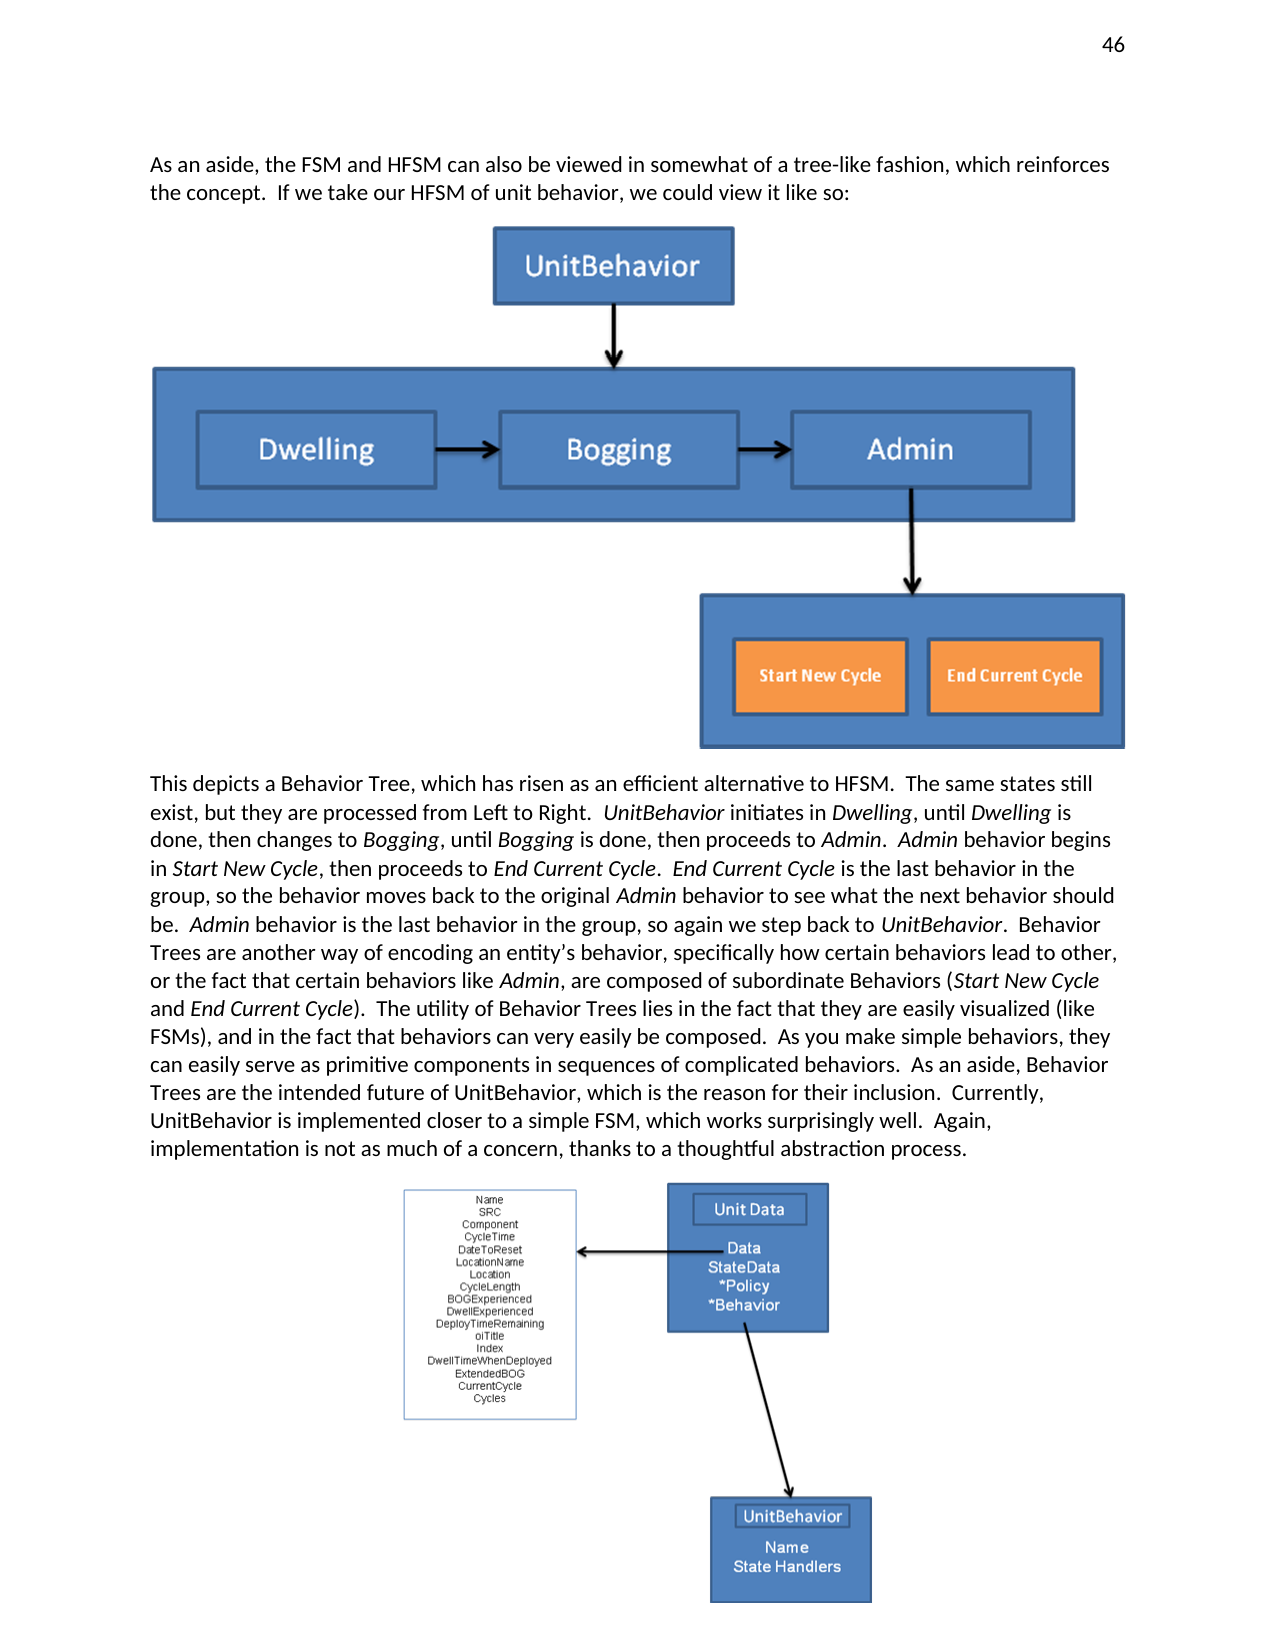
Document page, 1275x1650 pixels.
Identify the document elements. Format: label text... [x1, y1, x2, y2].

text As an aside, the FSM and HFSM can also be viewed in somewhat of a tree-like fashion, which reinforces the concept. If we take our HFSM of unit behavior, we could view it like so: [150, 150, 1125, 206]
text This depicts a Behavior Tree, which has risen as an efficient alternative to HFSM. The same states still exist, but they are processed from Left to Right. UnitBehavior initiates in Dwelling, until Dwelling is done, then changes to Bogging, until Bogging is done, then proceeds to Admin. Admin behavior begins in Start New Cycle, then proceeds to End Current Cycle. End Current Cycle is the last behavior in the group, so the behavior moves back to the original Admin behavior to see what the next behavior should be. Admin behavior is the last behavior in the group, so again we step back to UnitBehavior. Behavior Trees are another way of encoding an entity’s behavior, specifically how certain behaviors lead to other, or the fact that certain behaviors like Admin, are composed of subordinate Behaviors (Start New Cycle and End Current Cycle). The utility of Behavior Trees lies in the fact that they are easily visualized (like FSMs), and in the fact that behaviors can very easily be composed. As you make simple behaviors, they can easily serve as primitive components in sequences of complicated behaviors. As an aside, Behavior Trees are the intended future of UnitBehavior, which is the reason for their inclusion. Currently, UnitBehavior is implemented closer to a simple FSM, which works surprisingly well. Again, implementation is not as much of a concern, thanks to a thoughtful abstraction process. [150, 769, 1125, 1162]
